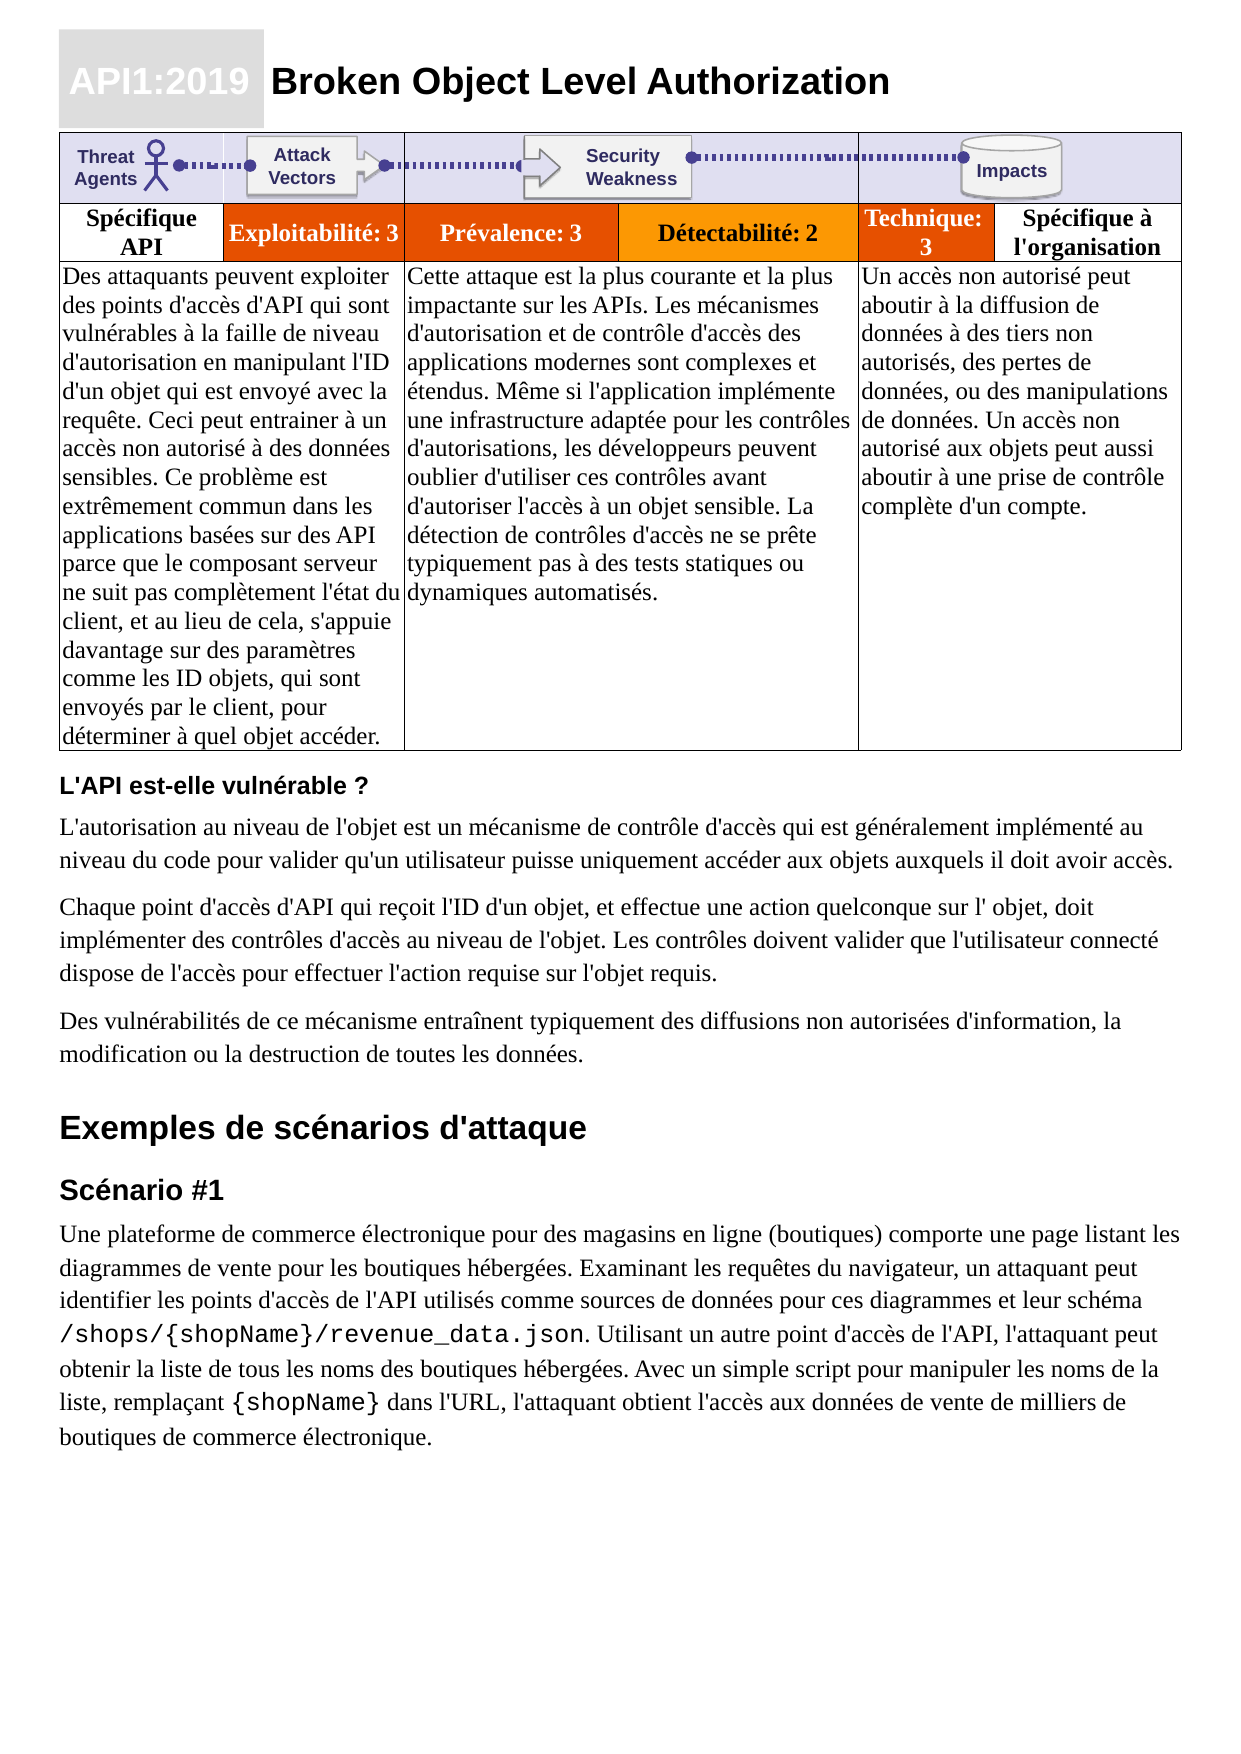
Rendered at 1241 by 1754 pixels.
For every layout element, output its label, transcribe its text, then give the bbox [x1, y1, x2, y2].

text Des vulnérabilités de ce mécanisme entraînent typiquement des diffusions non autorisées d'information, la modification ou la destruction de toutes les données. [59, 1006, 1181, 1068]
table_cell Cette attaque est la plus courante et la plus impactante sur les APIs. Les mécanismes d'autorisation et de contrôle d'accès des applications modernes sont complexes et étendus. Même si l'application implémente une infrastructure adaptée pour les contrôles d'autorisations, les développeurs peuvent oublier d'utiliser ces contrôles avant d'autoriser l'accès à un objet sensible. La détection de contrôles d'accès ne se prête typiquement pas à des tests statiques ou dynamiques automatisés. [405, 262, 858, 750]
table_cell Prévalence: 3 [405, 204, 618, 261]
table_cell Spécifique à l'organisation [995, 204, 1181, 261]
subtitle Scénario #1 [59, 1173, 1181, 1207]
table_header [60, 133, 223, 203]
table_header [224, 133, 404, 203]
table_cell Exploitabilité: 3 [224, 204, 404, 261]
table_cell Détectabilité: 2 [619, 204, 858, 261]
subtitle L'API est-elle vulnérable ? [59, 771, 1181, 799]
table_cell Technique: 3 [859, 204, 994, 261]
text Chaque point d'accès d'API qui reçoit l'ID d'un objet, et effectue une action quelconque sur l' objet, doit implémenter des contrôles d'accès au niveau de l'objet. Les contrôles doivent valider que l'utilisateur connecté dispose de l'accès pour effectuer l'action requise sur l'objet requis. [59, 892, 1181, 987]
table_header [618, 133, 858, 203]
table_cell Un accès non autorisé peut aboutir à la diffusion de données à des tiers non autorisés, des pertes de données, ou des manipulations de données. Un accès non autorisé aux objets peut aussi aboutir à une prise de contrôle complète d'un compte. [859, 262, 1181, 750]
table_header [994, 133, 1181, 203]
table_header [859, 133, 994, 203]
table_header [405, 133, 618, 203]
text L'autorisation au niveau de l'objet est un mécanisme de contrôle d'accès qui est généralement implémenté au niveau du code pour valider qu'un utilisateur puisse uniquement accéder aux objets auxquels il doit avoir accès. [59, 812, 1181, 874]
table_cell Des attaquants peuvent exploiter des points d'accès d'API qui sont vulnérables à la faille de niveau d'autorisation en manipulant l'ID d'un objet qui est envoyé avec la requête. Ceci peut entrainer à un accès non autorisé à des données sensibles. Ce problème est extrêmement commun dans les applications basées sur des API parce que le composant serveur ne suit pas complètement l'état du client, et au lieu de cela, s'appuie davantage sur des paramètres comme les ID objets, qui sont envoyés par le client, pour déterminer à quel objet accéder. [60, 262, 404, 750]
table_cell Spécifique API [60, 204, 223, 261]
subtitle Exemples de scénarios d'attaque [59, 1108, 1181, 1146]
text Une plateforme de commerce électronique pour des magasins en ligne (boutiques) comporte une page listant les diagrammes de vente pour les boutiques hébergées. Examinant les requêtes du navigateur, un attaquant peut identifier les points d'accès de l'API utilisés comme sources de données pour ces diagrammes et leur schéma /shops/{shopName}/revenue_data.json. Utilisant un autre point d'accès de l'API, l'attaquant peut obtenir la liste de tous les noms des boutiques hébergées. Avec un simple script pour manipuler les noms de la liste, remplaçant {shopName} dans l'URL, l'attaquant obtient l'accès aux données de vente de milliers de boutiques de commerce électronique. [59, 1219, 1181, 1451]
